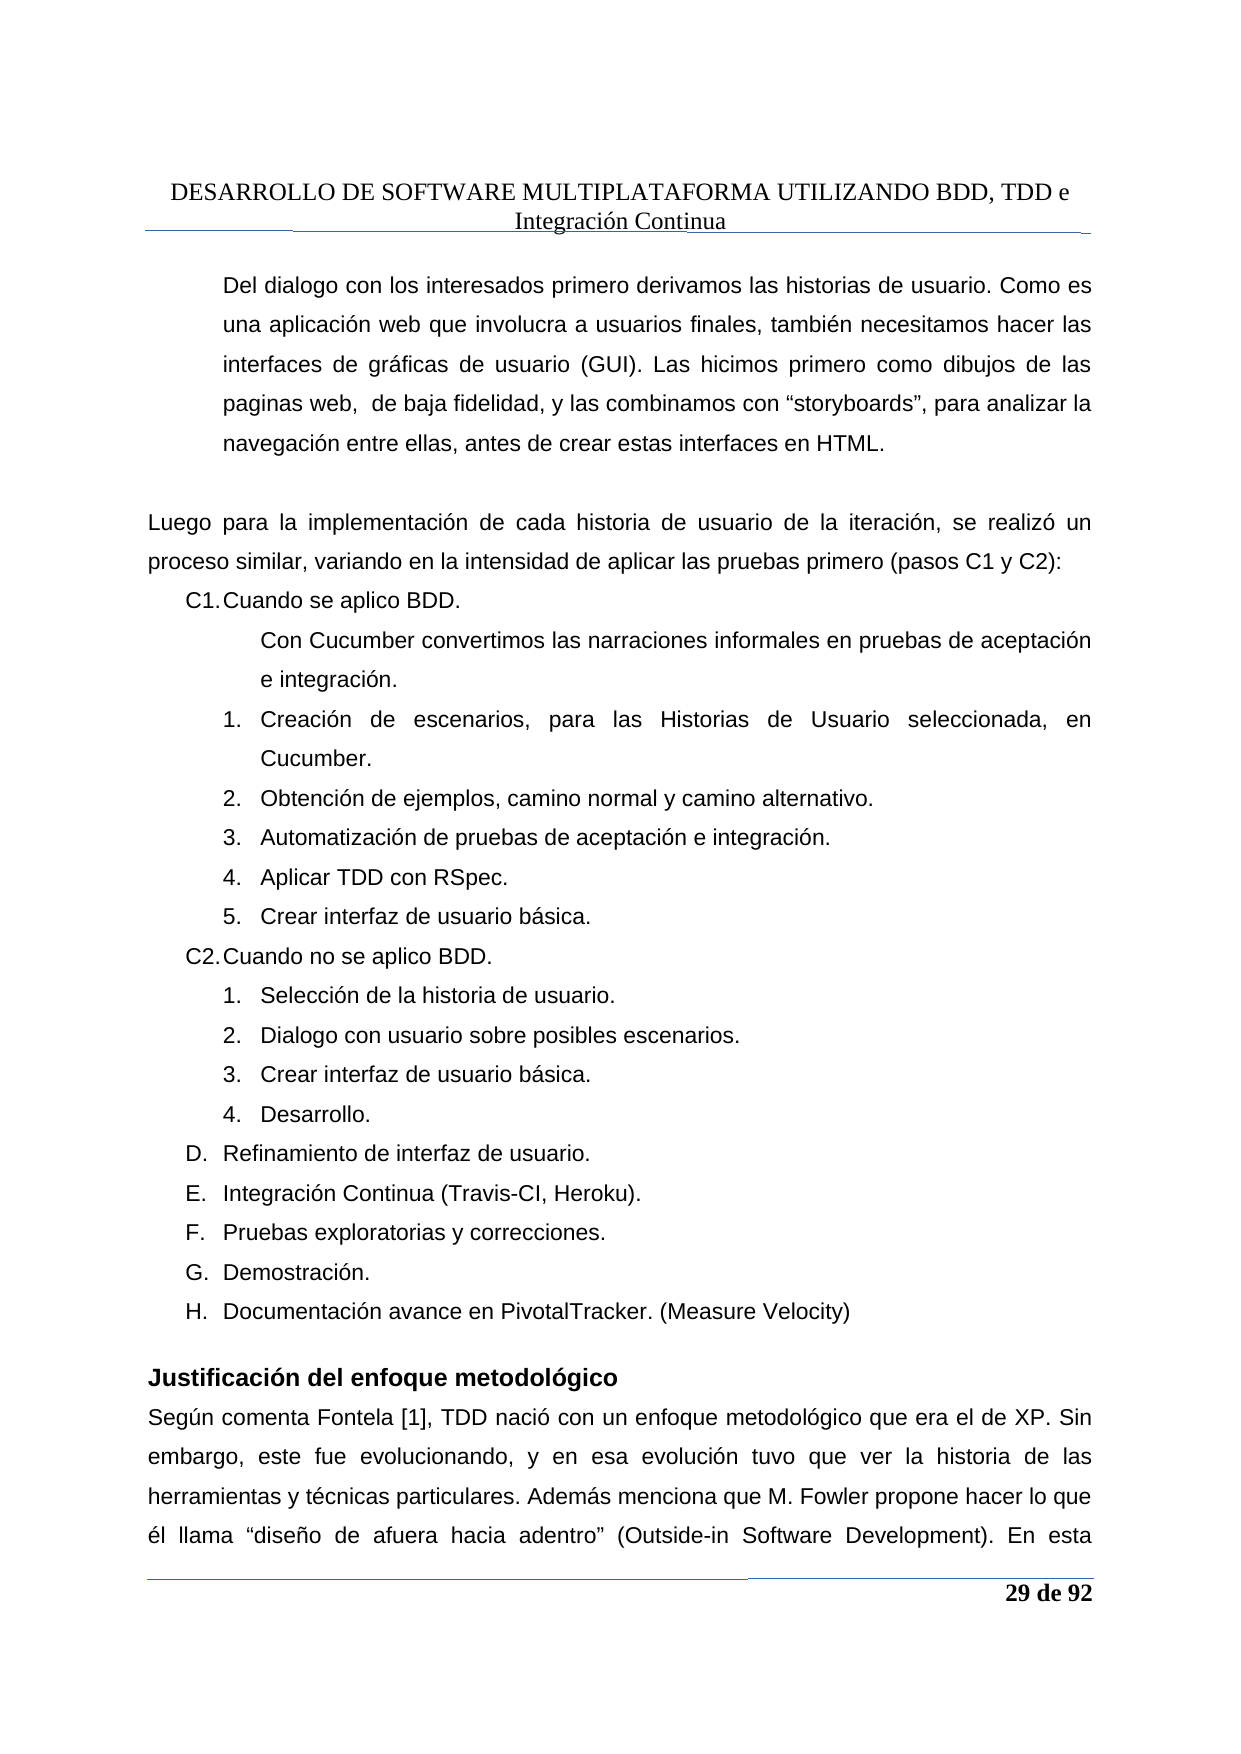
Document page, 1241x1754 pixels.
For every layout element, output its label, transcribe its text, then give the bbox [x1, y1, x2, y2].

list Crear interfaz de usuario básica. [223, 903, 1093, 930]
list Documentación avance en PivotalTracker. (Measure Velocity) [185, 1298, 1093, 1324]
subtitle Justificación del enfoque metodológico [148, 1363, 1093, 1391]
list Dialogo con usuario sobre posibles escenarios. [223, 1022, 1093, 1048]
list Cuando se aplico BDD. [185, 587, 1093, 614]
list Con Cucumber convertimos las narraciones informales en pruebas de aceptación e integración. [223, 627, 1093, 693]
list Del dialogo con los interesados primero derivamos las historias de usuario. Como es una aplicación web que involucra a usuarios finales, también necesitamos hacer las interfaces de gráficas de usuario (GUI). Las hicimos primero como dibujos de las paginas web, de baja fidelidad, y las combinamos con “storyboards”, para analizar la navegación entre ellas, antes de crear estas interfaces en HTML. [185, 272, 1093, 456]
text Luego para la implementación de cada historia de usuario de la iteración, se realizó un proceso similar, variando en la intensidad de aplicar las pruebas primero (pasos C1 y C2): [148, 508, 1093, 574]
list Crear interfaz de usuario básica. [223, 1061, 1093, 1088]
list Automatización de pruebas de aceptación e integración. [223, 824, 1093, 851]
list Creación de escenarios, para las Historias de Usuario seleccionada, en Cucumber. [223, 706, 1093, 772]
list Desarrollo. [223, 1101, 1093, 1127]
list Integración Continua (Travis-CI, Heroku). [185, 1180, 1093, 1206]
list Refinamiento de interfaz de usuario. [185, 1140, 1093, 1167]
list Pruebas exploratorias y correcciones. [185, 1219, 1093, 1246]
text Según comenta Fontela [1], TDD nació con un enfoque metodológico que era el de XP. Sin embargo, este fue evolucionando, y en esa evolución tuvo que ver la historia de las herramientas y técnicas particulares. Además menciona que M. Fowler propone hacer lo que él llama “diseño de afuera hacia adentro” (Outside-in Software Development). En esta [148, 1404, 1093, 1549]
list Selección de la historia de usuario. [223, 982, 1093, 1009]
list Demostración. [185, 1259, 1093, 1285]
list Aplicar TDD con RSpec. [223, 864, 1093, 890]
list Obtención de ejemplos, camino normal y camino alternativo. [223, 785, 1093, 811]
list Cuando no se aplico BDD. [185, 943, 1093, 969]
